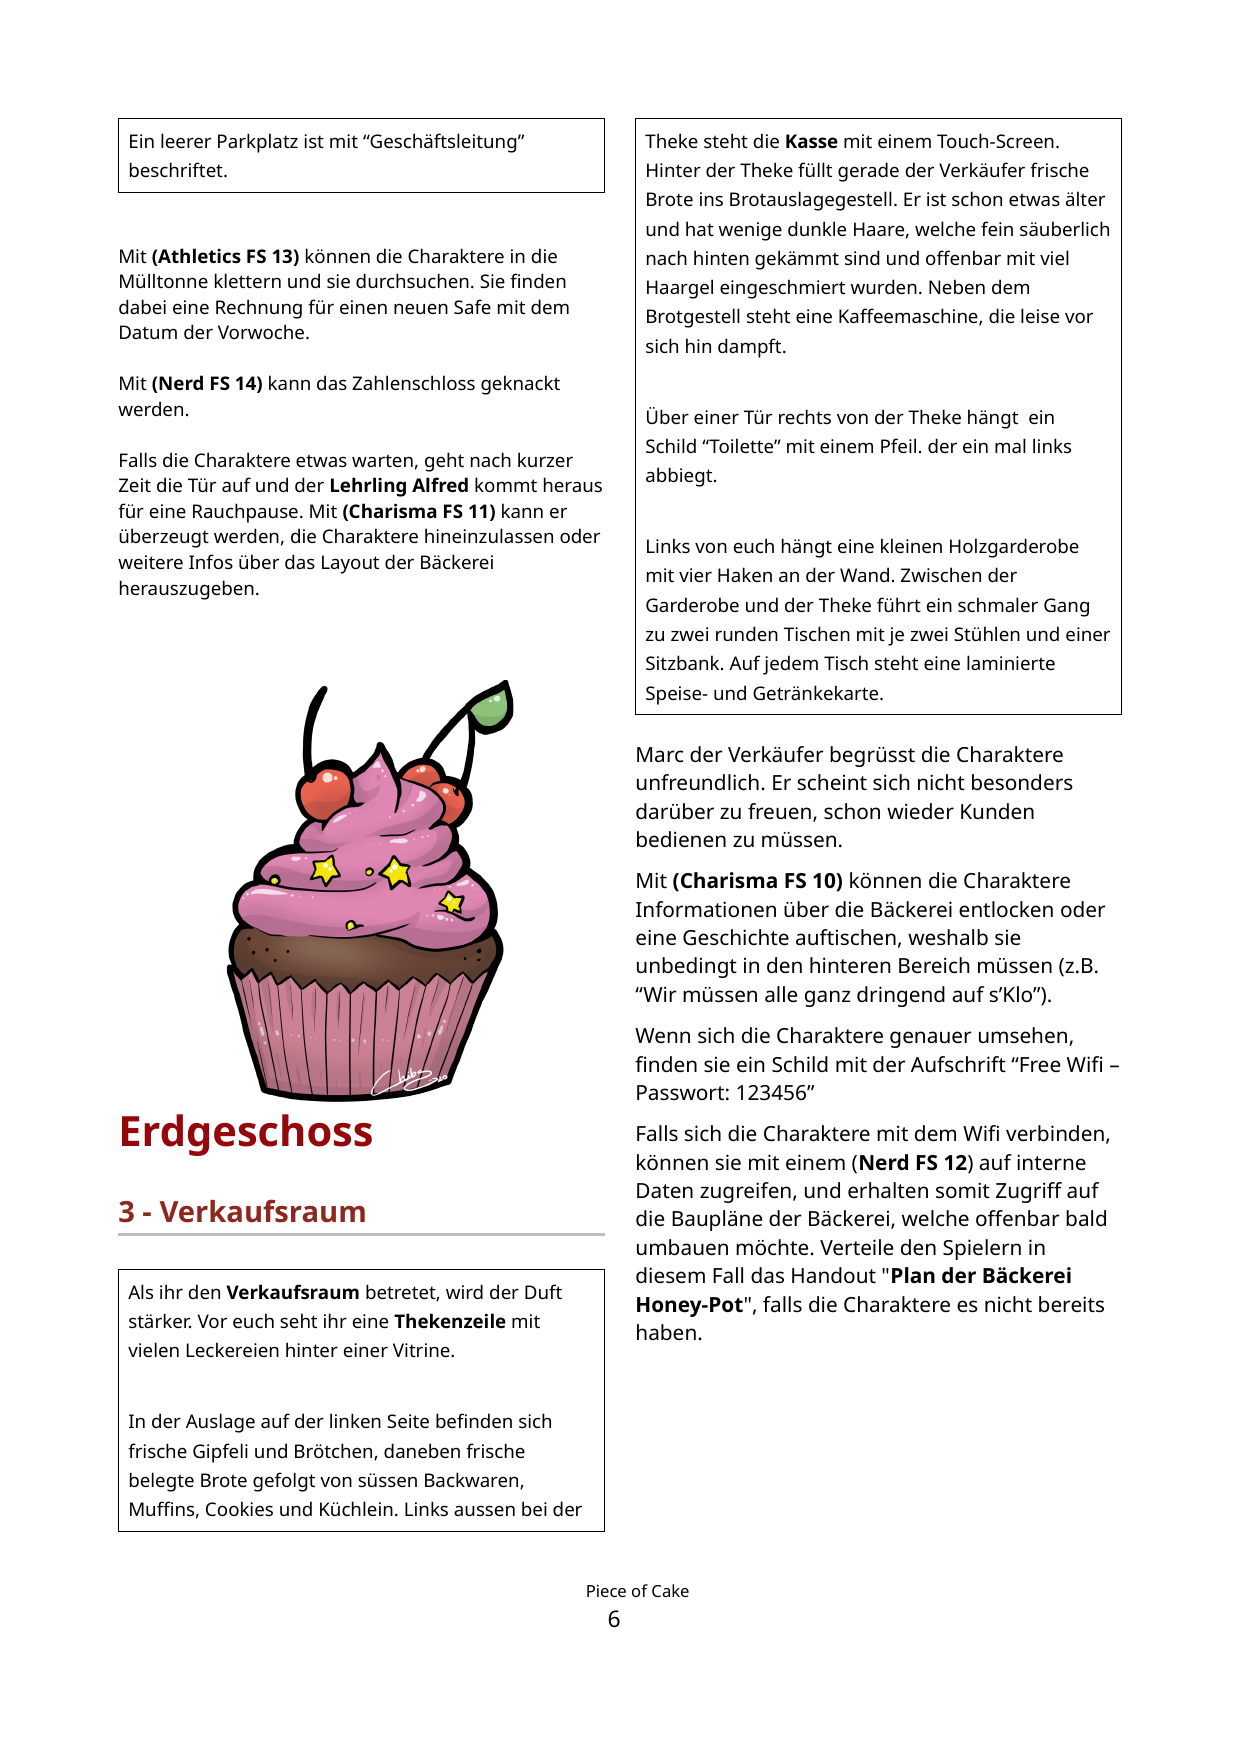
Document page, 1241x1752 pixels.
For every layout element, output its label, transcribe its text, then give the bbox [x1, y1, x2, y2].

text Ein leerer Parkplatz ist mit “Geschäftsleitung” beschriftet. [119, 119, 604, 192]
subtitle Erdgeschoss [118, 651, 605, 1158]
text Theke steht die Kasse mit einem Touch-Screen. Hinter der Theke füllt gerade der Verkäufer frische Brote ins Brotauslagegestell. Er ist schon etwas älter und hat wenige dunkle Haare, welche fein säuberlich nach hinten gekämmt sind und offenbar mit viel Haargel eingeschmiert wurden. Neben dem Brotgestell steht eine Kaffeemaschine, die leise vor sich hin dampft. [636, 119, 1121, 358]
text Mit (Athletics FS 13) können die Charaktere in die Mülltonne klettern und sie durchsuchen. Sie finden dabei eine Rechnung für einen neuen Safe mit dem Datum der Vorwoche. [118, 243, 605, 345]
text Falls die Charaktere etwas warten, geht nach kurzer Zeit die Tür auf und der Lehrling Alfred kommt heraus für eine Rauchpause. Mit (Charisma FS 11) kann er überzeugt werden, die Charaktere hineinzulassen oder weitere Infos über das Layout der Bäckerei herauszugeben. [118, 447, 605, 600]
text Links von euch hängt eine kleinen Holzgarderobe mit vier Haken an der Wand. Zwischen der Garderobe und der Theke führt ein schmaler Gang zu zwei runden Tischen mit je zwei Stühlen und einer Sitzbank. Auf jedem Tisch steht eine laminierte Speise- und Getränkekarte. [636, 523, 1121, 714]
text Als ihr den Verkaufsraum betretet, wird der Duft stärker. Vor euch seht ihr eine Thekenzeile mit vielen Leckereien hinter einer Vitrine. [119, 1270, 604, 1363]
text Mit (Charisma FS 10) können die Charaktere Informationen über die Bäckerei entlocken oder eine Geschichte auftischen, weshalb sie unbedingt in den hinteren Bereich müssen (z.B. “Wir müssen alle ganz dringend auf s’Klo”). [635, 866, 1122, 1008]
text Über einer Tür rechts von der Theke hängt ein Schild “Toilette” mit einem Pfeil. der ein mal links abbiegt. [636, 394, 1121, 488]
picture [226, 680, 514, 1102]
text Marc der Verkäufer begrüsst die Charaktere unfreundlich. Er scheint sich nicht besonders darüber zu freuen, schon wieder Kunden bedienen zu müssen. [635, 740, 1122, 854]
text Wenn sich die Charaktere genauer umsehen, finden sie ein Schild mit der Aufschrift “Free Wifi – Passwort: 123456” [635, 1021, 1122, 1107]
text Falls sich die Charaktere mit dem Wifi verbinden, können sie mit einem (Nerd FS 12) auf interne Daten zugreifen, und erhalten somit Zugriff auf die Baupläne der Bäckerei, welche offenbar bald umbauen möchte. Verteile den Spielern in diesem Fall das Handout "Plan der Bäckerei Honey-Pot", falls die Charaktere es nicht bereits haben. [635, 1119, 1122, 1347]
text Mit (Nerd FS 14) kann das Zahlenschloss geknackt werden. [118, 371, 605, 422]
subtitle 3 - Verkaufsraum [118, 1192, 605, 1233]
text In der Auslage auf der linken Seite befinden sich frische Gipfeli und Brötchen, daneben frische belegte Brote gefolgt von süssen Backwaren, Muffins, Cookies und Küchlein. Links aussen bei der [119, 1399, 604, 1531]
